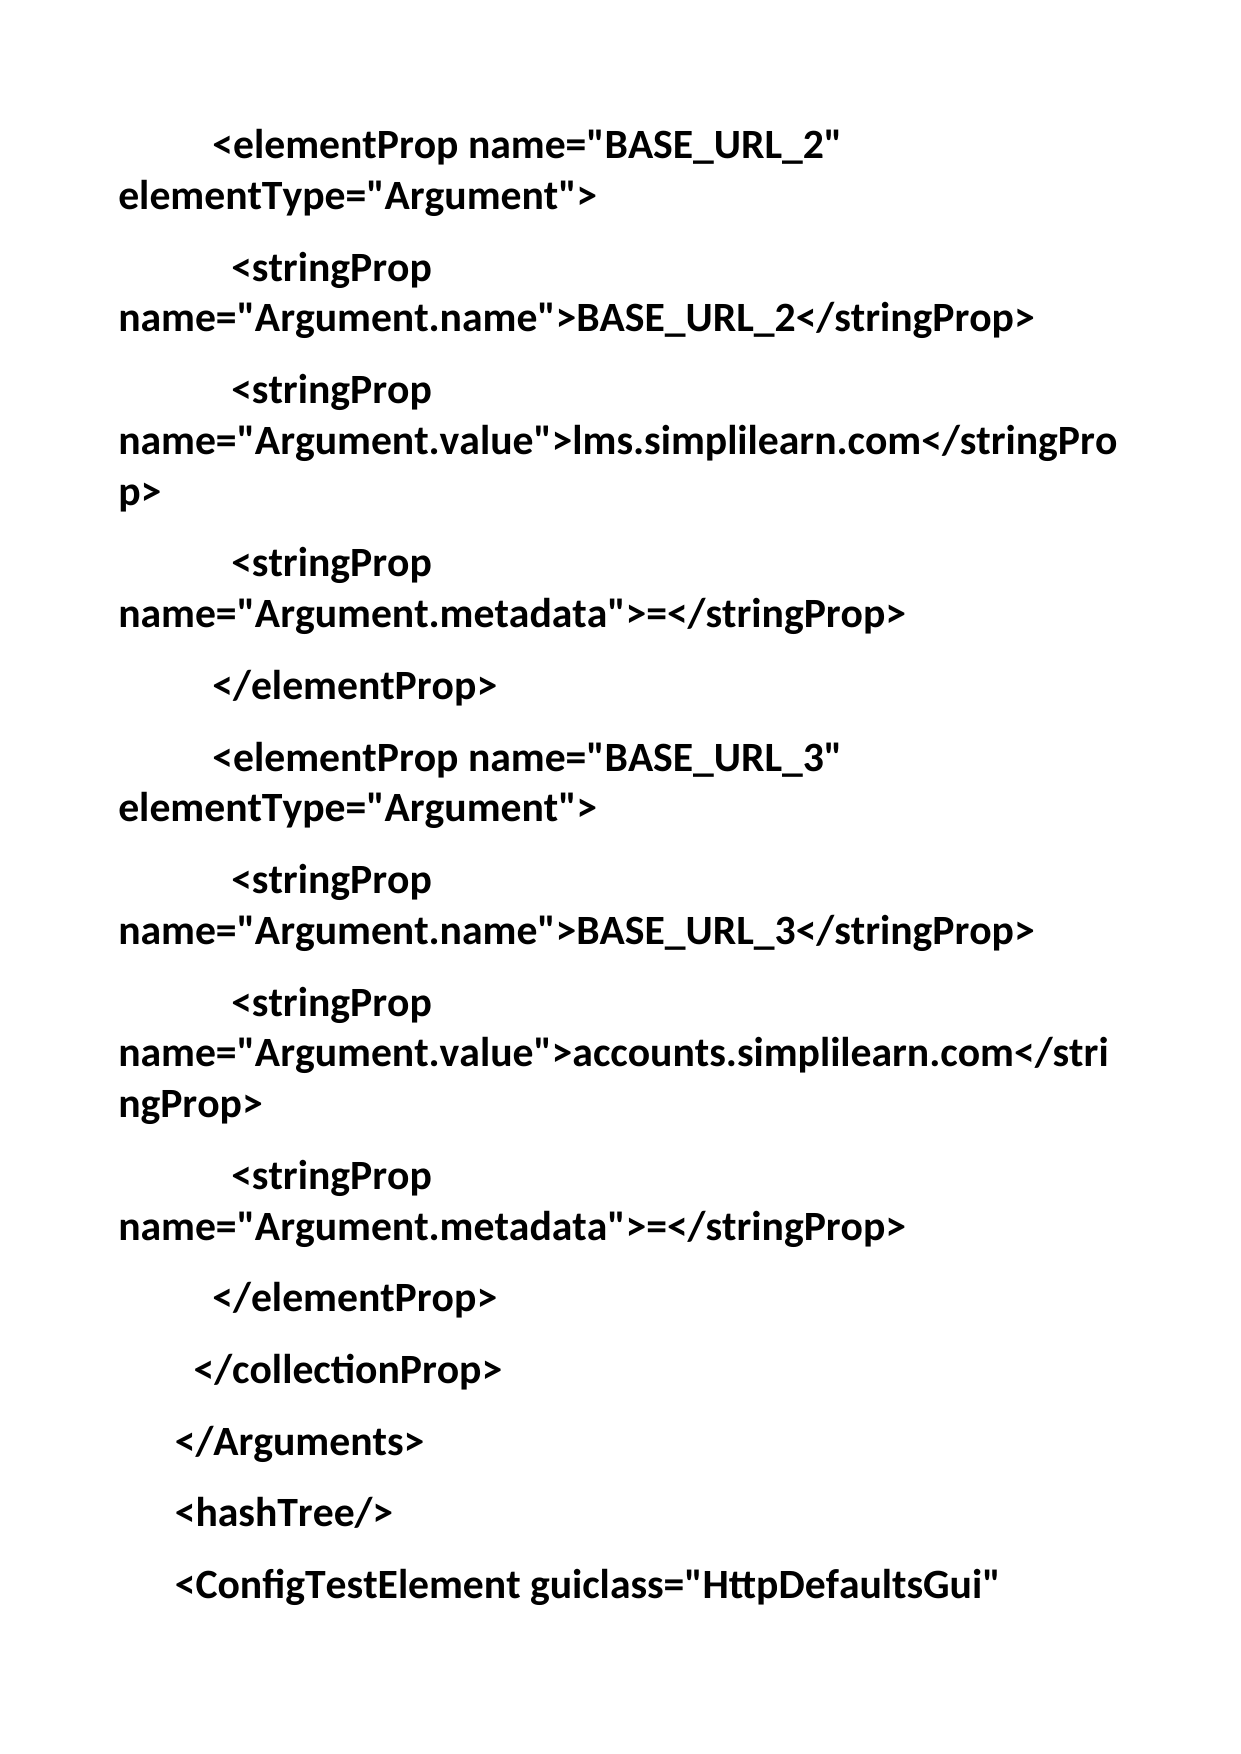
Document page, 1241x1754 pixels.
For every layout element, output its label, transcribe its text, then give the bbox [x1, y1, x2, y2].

text </Arguments> [118, 1415, 1122, 1466]
text <stringProp name="Argument.metadata">=</stringProp> [118, 536, 1122, 638]
text </collectionProp> [118, 1343, 1122, 1394]
text <stringProp name="Argument.metadata">=</stringProp> [118, 1149, 1122, 1251]
text <hashTree/> [118, 1486, 1122, 1537]
text <stringProp name="Argument.value">lms.simplilearn.com</stringProp> [118, 363, 1122, 516]
text <elementProp name="BASE_URL_3" elementType="Argument"> [118, 731, 1122, 832]
text <stringProp name="Argument.name">BASE_URL_3</stringProp> [118, 853, 1122, 955]
text </elementProp> [118, 659, 1122, 710]
text </elementProp> [118, 1271, 1122, 1322]
text <stringProp name="Argument.value">accounts.simplilearn.com</stringProp> [118, 976, 1122, 1128]
text <stringProp name="Argument.name">BASE_URL_2</stringProp> [118, 241, 1122, 342]
text <ConfigTestElement guiclass="HttpDefaultsGui" [118, 1558, 1122, 1609]
text <elementProp name="BASE_URL_2" elementType="Argument"> [118, 118, 1122, 220]
